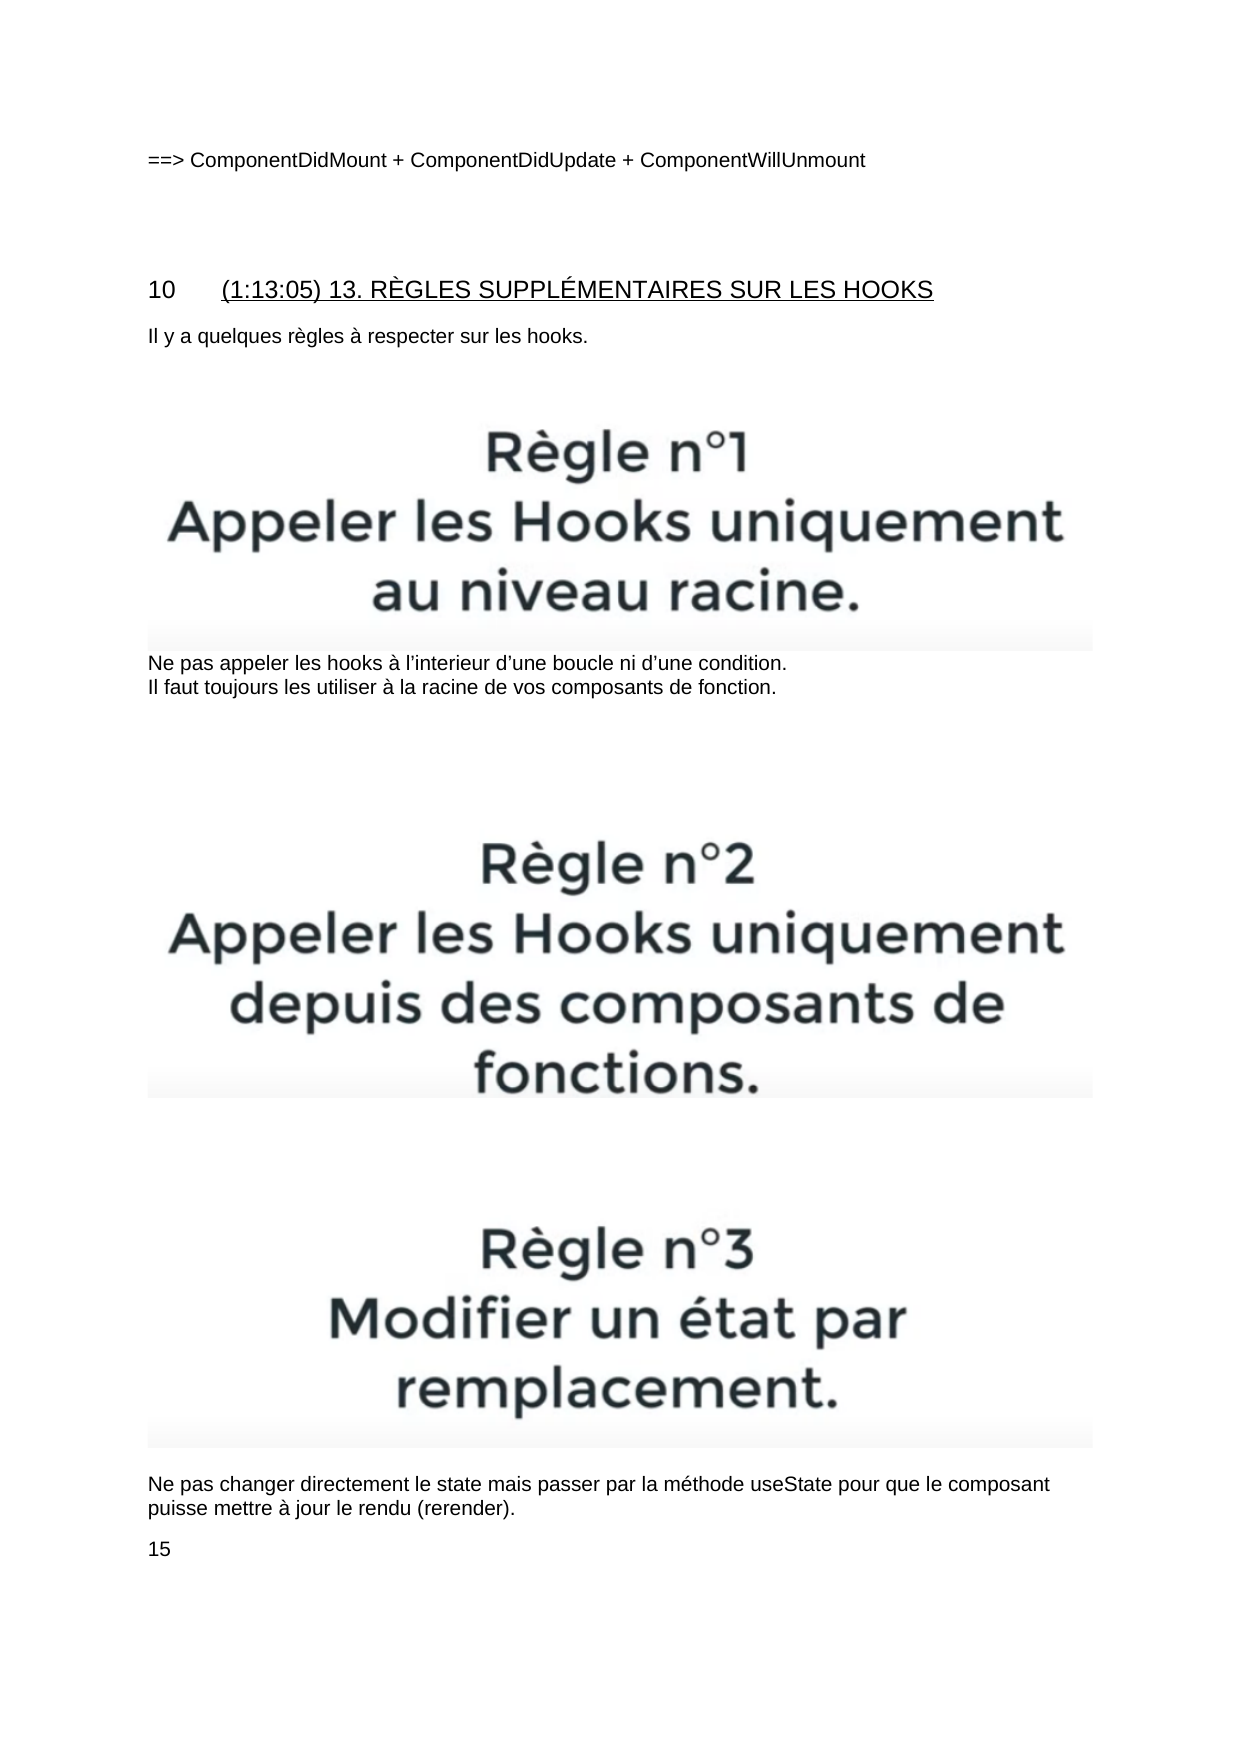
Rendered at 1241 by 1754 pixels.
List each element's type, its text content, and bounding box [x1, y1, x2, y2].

text Ne pas appeler les hooks à l’interieur d’une boucle ni d’une condition. [148, 651, 1093, 675]
picture [147, 818, 1093, 1098]
subtitle (1:13:05) 13. Règles supplémentaires sur les Hooks [148, 275, 1093, 303]
text ==> ComponentDidMount + ComponentDidUpdate + ComponentWillUnmount [148, 148, 1093, 172]
picture [147, 372, 1093, 651]
picture [147, 1169, 1093, 1448]
text Il y a quelques règles à respecter sur les hooks. [148, 324, 1093, 348]
text Il faut toujours les utiliser à la racine de vos composants de fonction. [148, 675, 1093, 699]
text Ne pas changer directement le state mais passer par la méthode useState pour que le composant puisse mettre à jour le rendu (rerender). [148, 1472, 1093, 1520]
